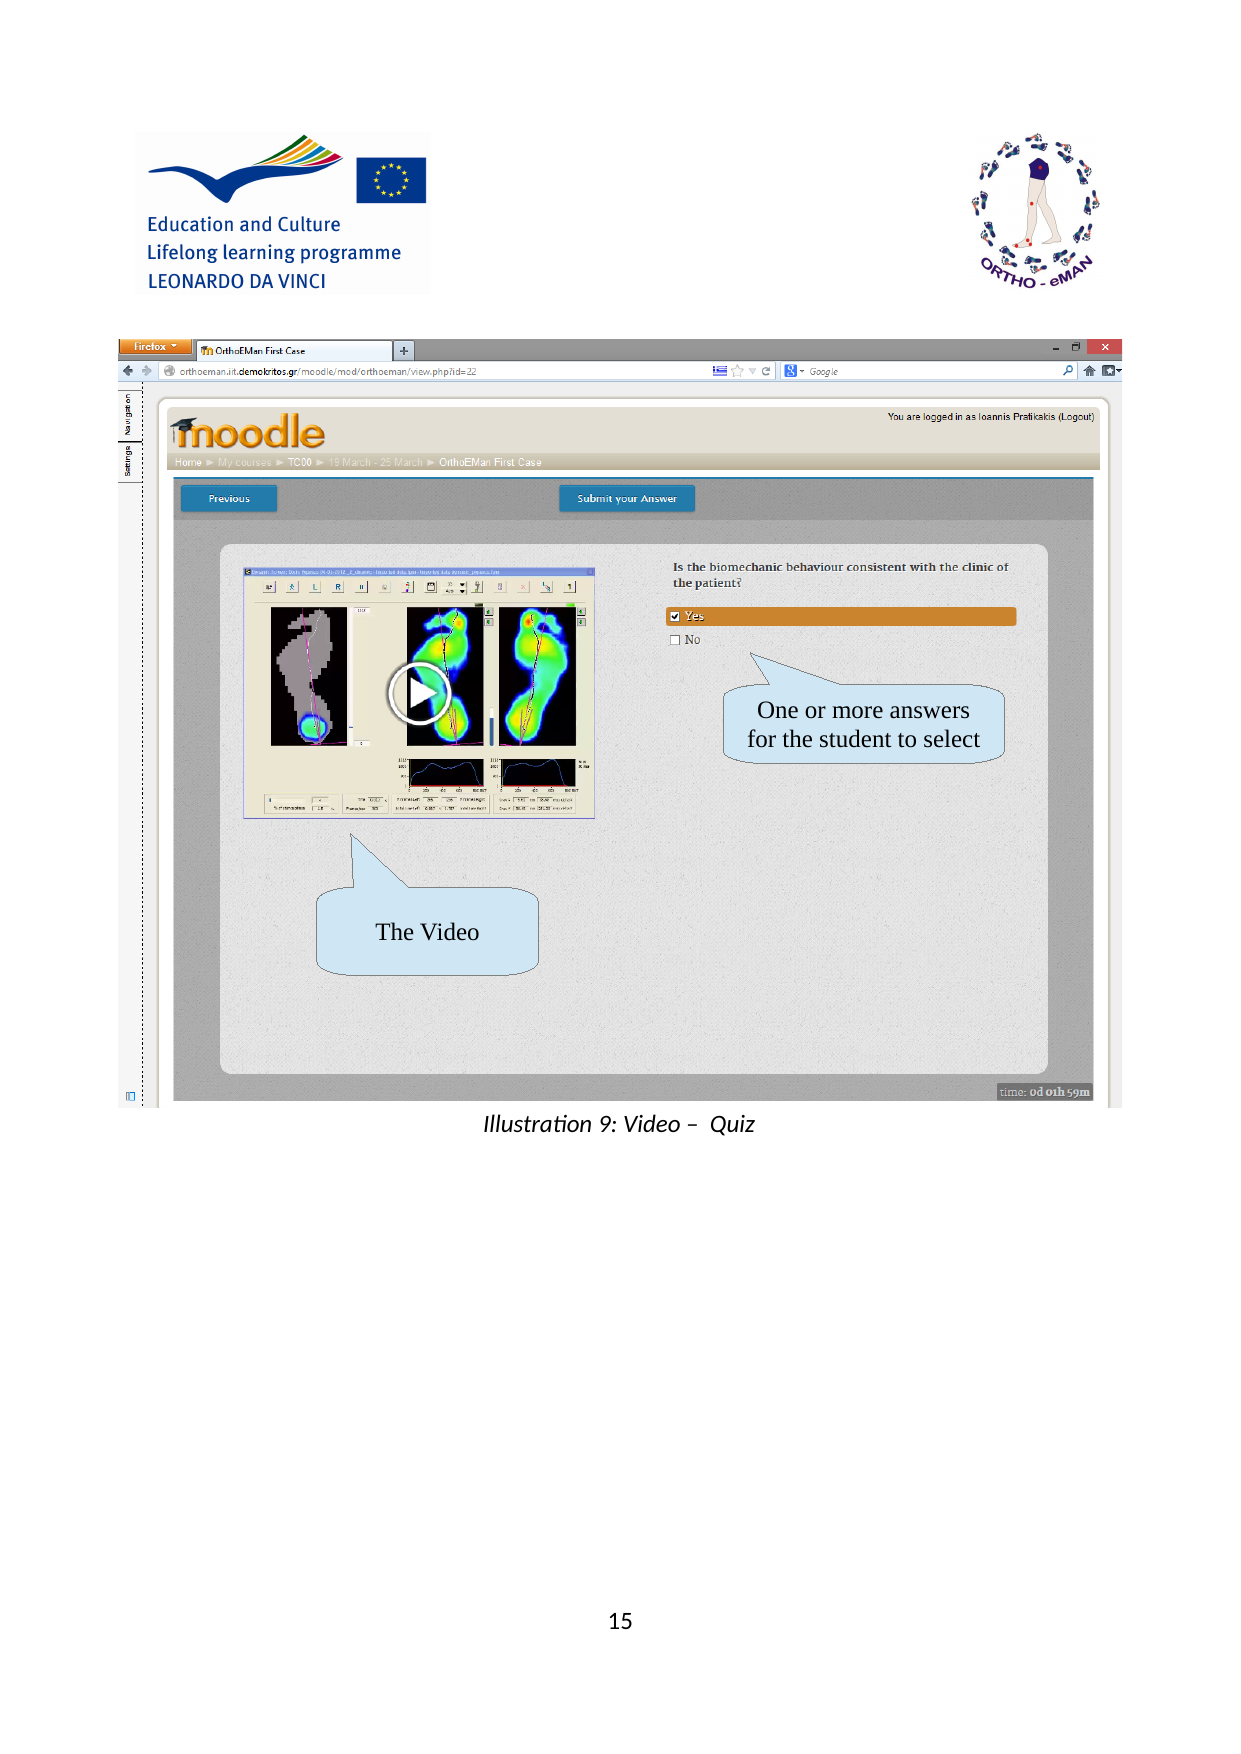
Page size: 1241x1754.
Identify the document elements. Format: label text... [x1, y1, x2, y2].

picture [118, 339, 1123, 1108]
picture [966, 127, 1106, 295]
text Illustration 9: Video – Quiz [118, 1108, 1122, 1138]
picture [134, 132, 431, 295]
